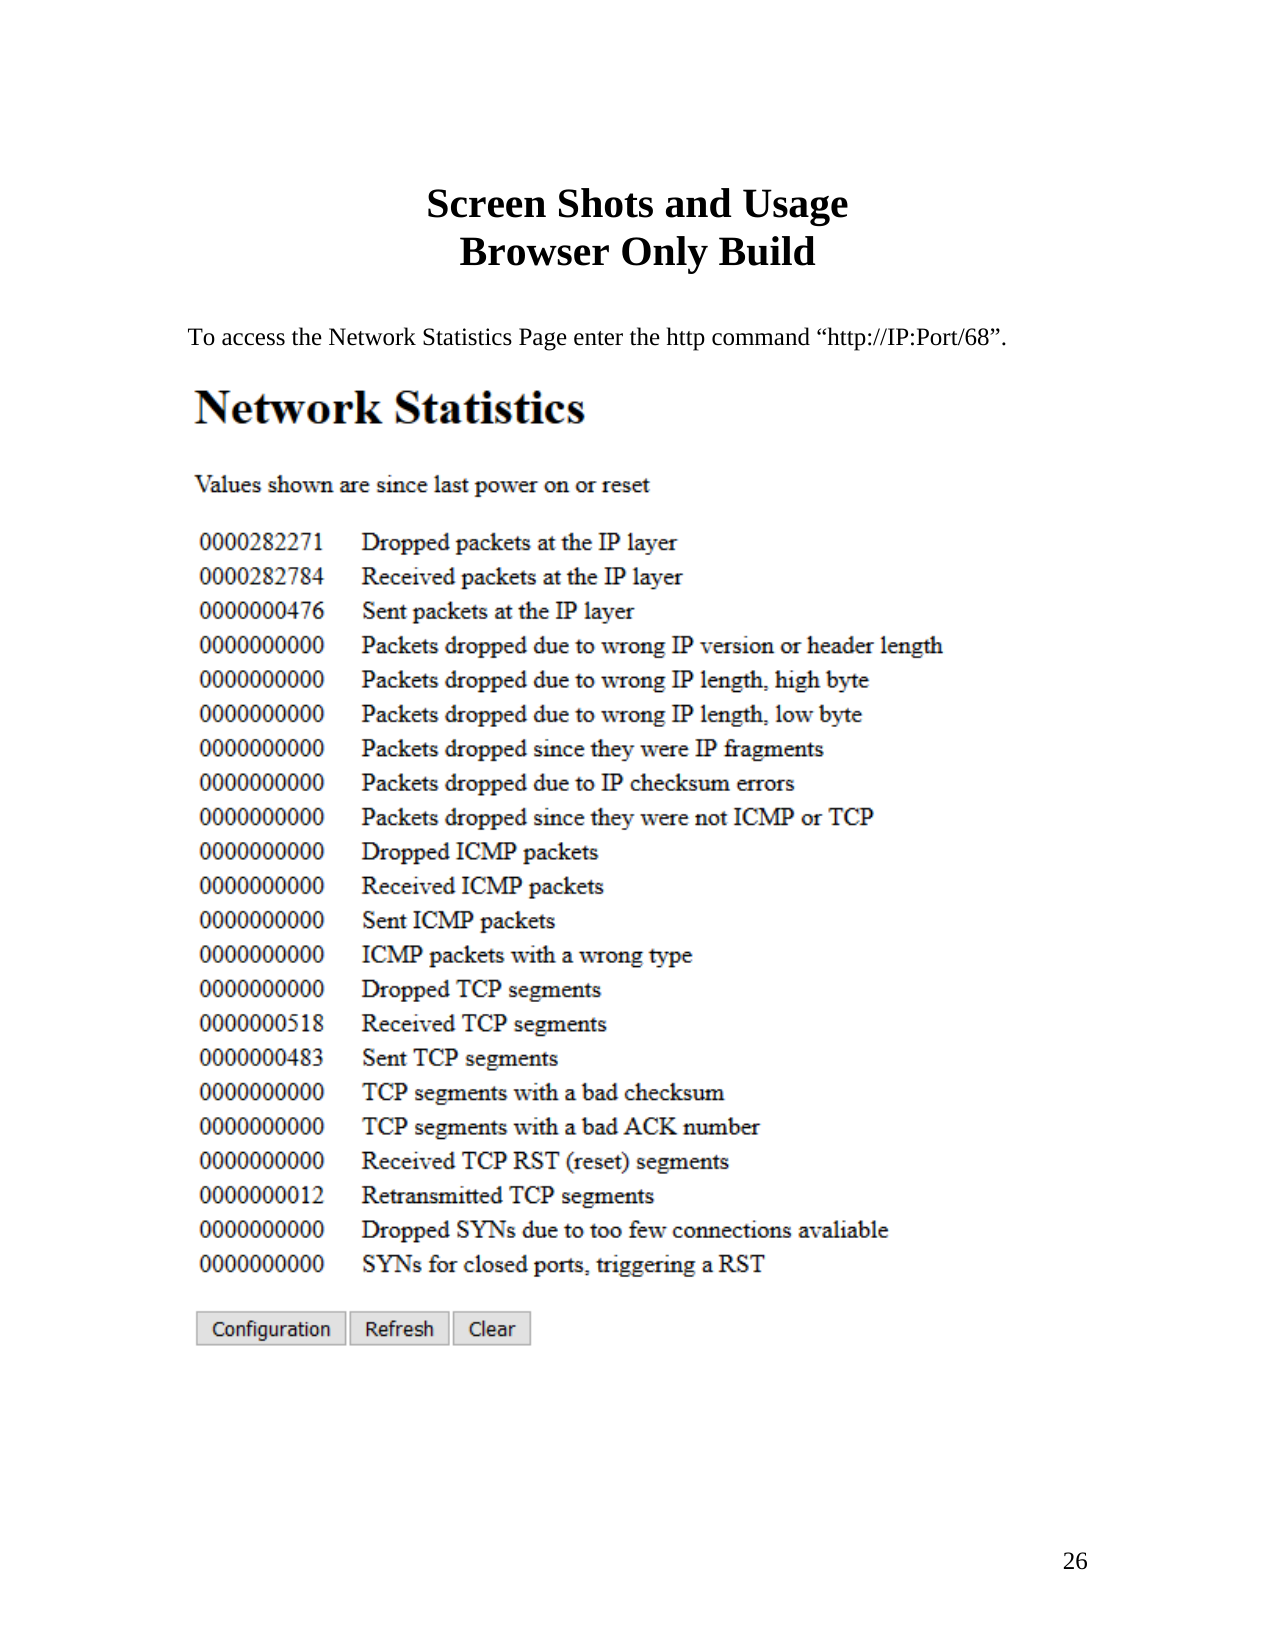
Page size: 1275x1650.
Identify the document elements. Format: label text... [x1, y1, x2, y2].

text Browser Only Build [187, 227, 1087, 274]
text Screen Shots and Usage [187, 179, 1087, 227]
picture [187, 380, 978, 1363]
text To access the Network Statistics Page enter the http command “http://IP:Port/68”. [187, 322, 1087, 351]
